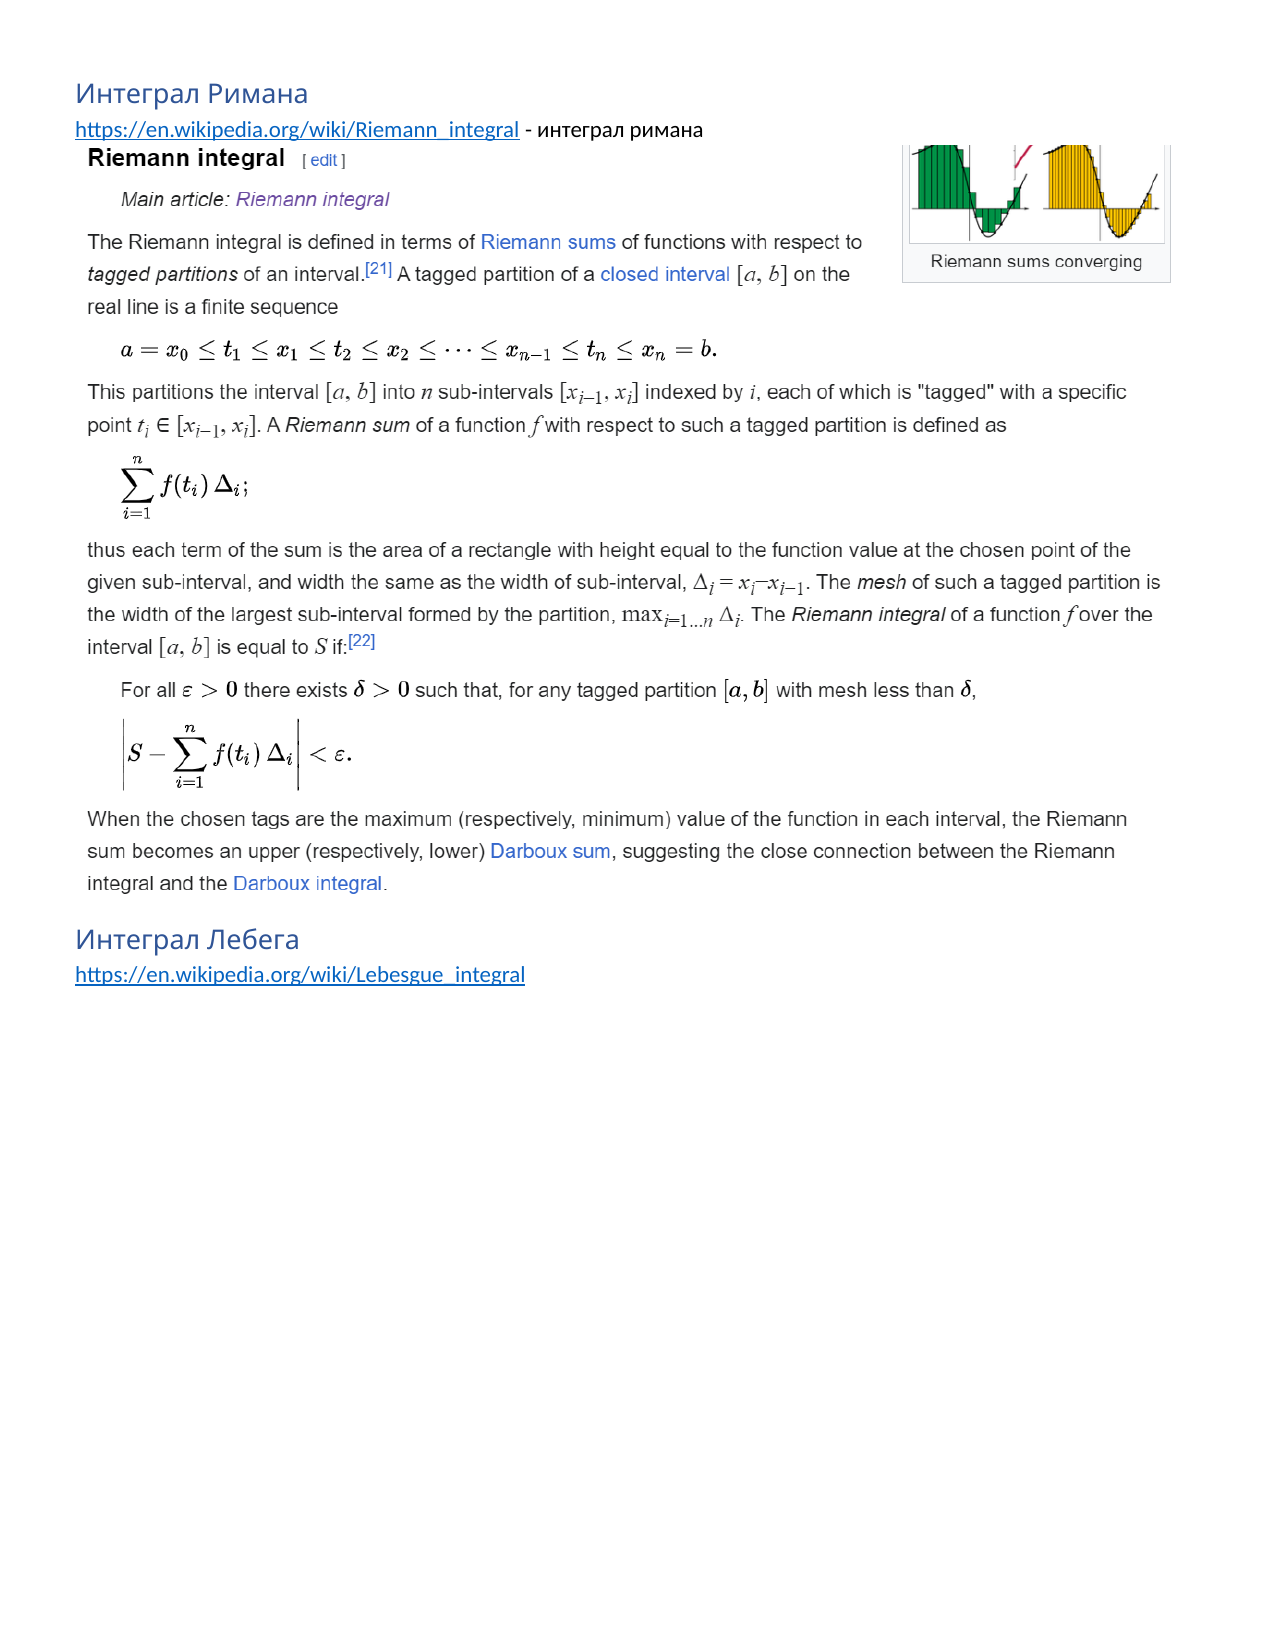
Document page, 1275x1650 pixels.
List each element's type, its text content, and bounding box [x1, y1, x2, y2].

subtitle Интеграл Римана [75, 75, 1200, 112]
subtitle Интеграл Лебега [75, 921, 1200, 957]
text https://en.wikipedia.org/wiki/Lebesgue_integral [75, 960, 1200, 988]
text https://en.wikipedia.org/wiki/Riemann_integral - интеграл римана [75, 115, 1200, 145]
picture [75, 145, 1200, 902]
